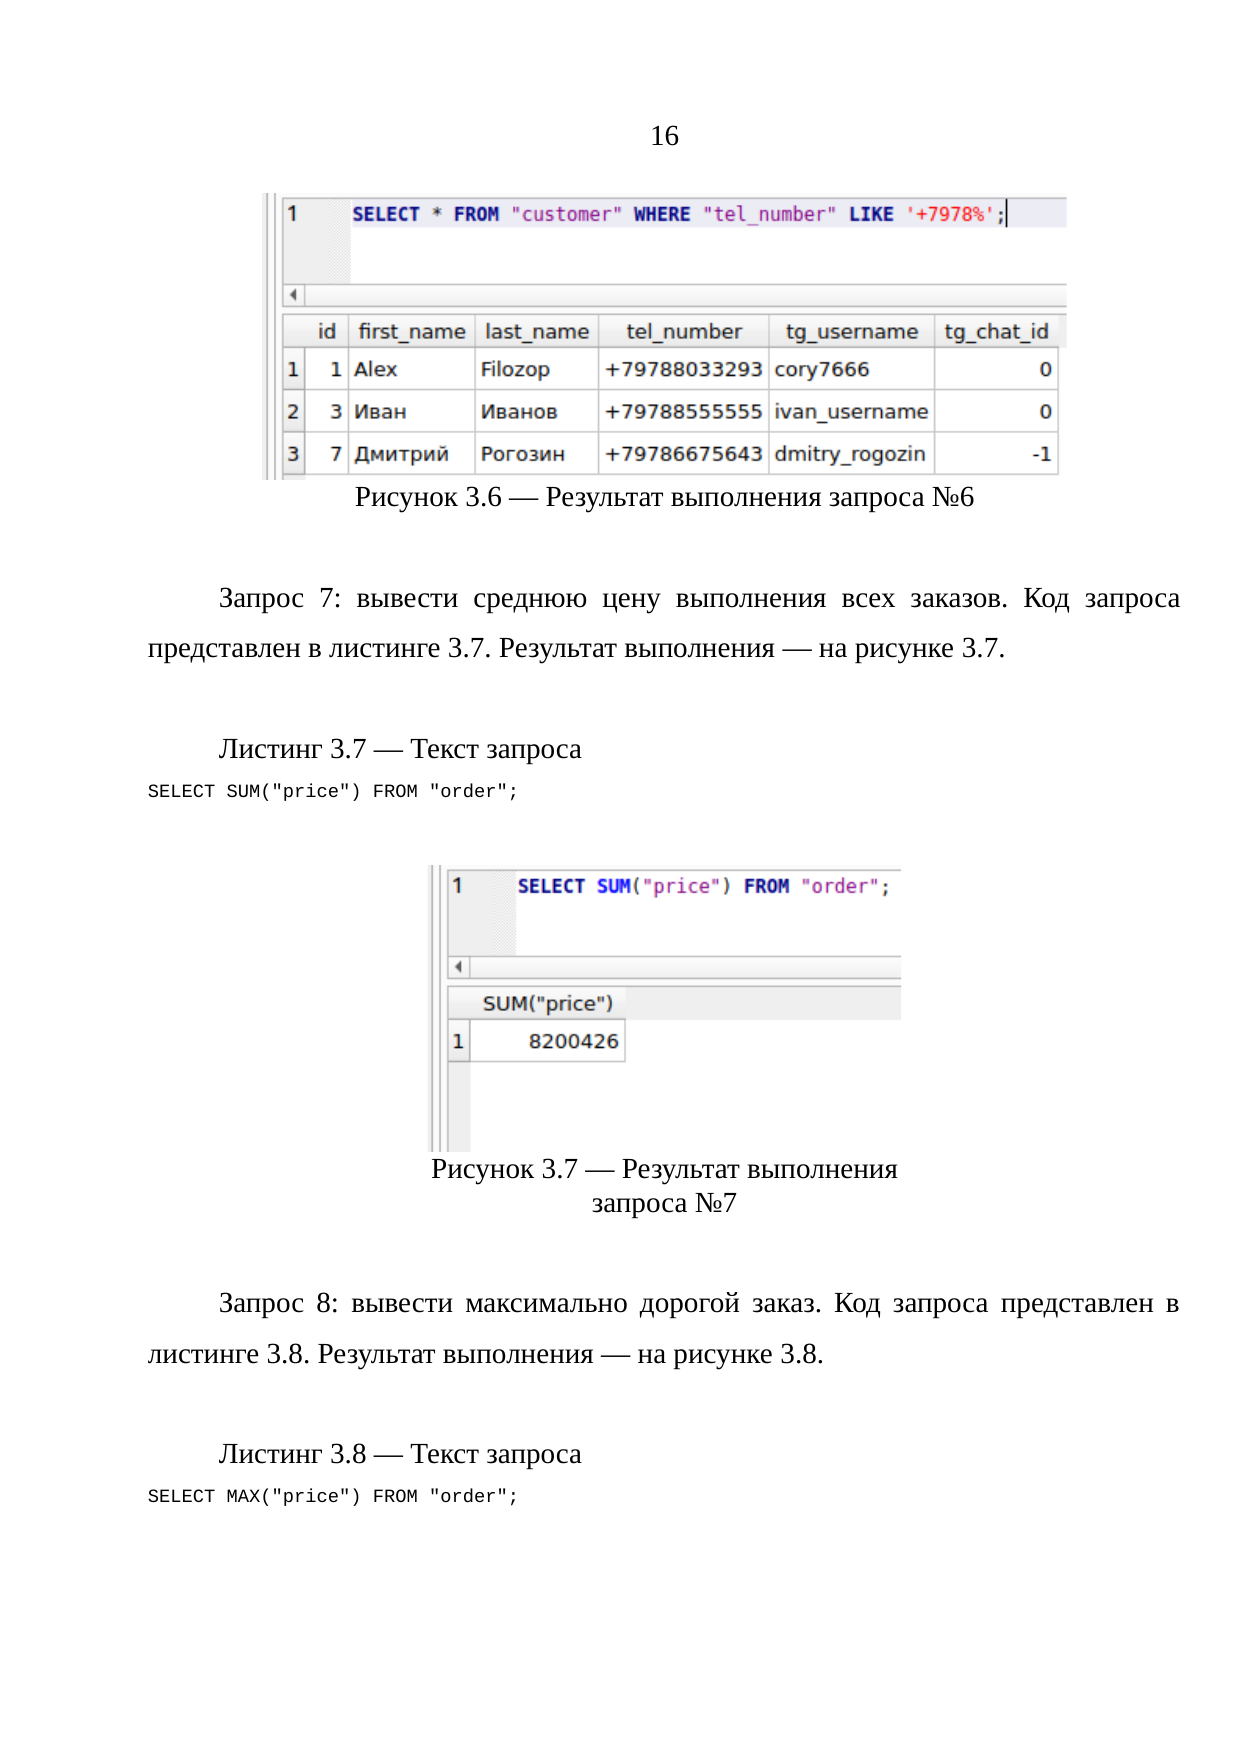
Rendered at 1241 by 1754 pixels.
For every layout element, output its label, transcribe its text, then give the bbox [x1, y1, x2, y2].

text Запрос 7: вывести среднюю цену выполнения всех заказов. Код запроса представлен в листинге 3.7. Результат выполнения — на рисунке 3.7. [148, 580, 1181, 664]
text Листинг 3.8 — Текст запроса [148, 1437, 1181, 1470]
text SELECT MAX("price") FROM "order"; [148, 1487, 1181, 1508]
text SELECT SUM("price") FROM "order"; [148, 781, 1181, 803]
text Листинг 3.7 — Текст запроса [148, 731, 1181, 765]
picture [427, 865, 902, 1152]
text Рисунок 3.7 — Результат выполнения запроса №7 [428, 1152, 901, 1218]
picture [262, 193, 1067, 480]
text Запрос 8: вывести максимально дорогой заказ. Код запроса представлен в листинге 3.8. Результат выполнения — на рисунке 3.8. [148, 1286, 1181, 1369]
text Рисунок 3.6 — Результат выполнения запроса №6 [262, 480, 1067, 513]
